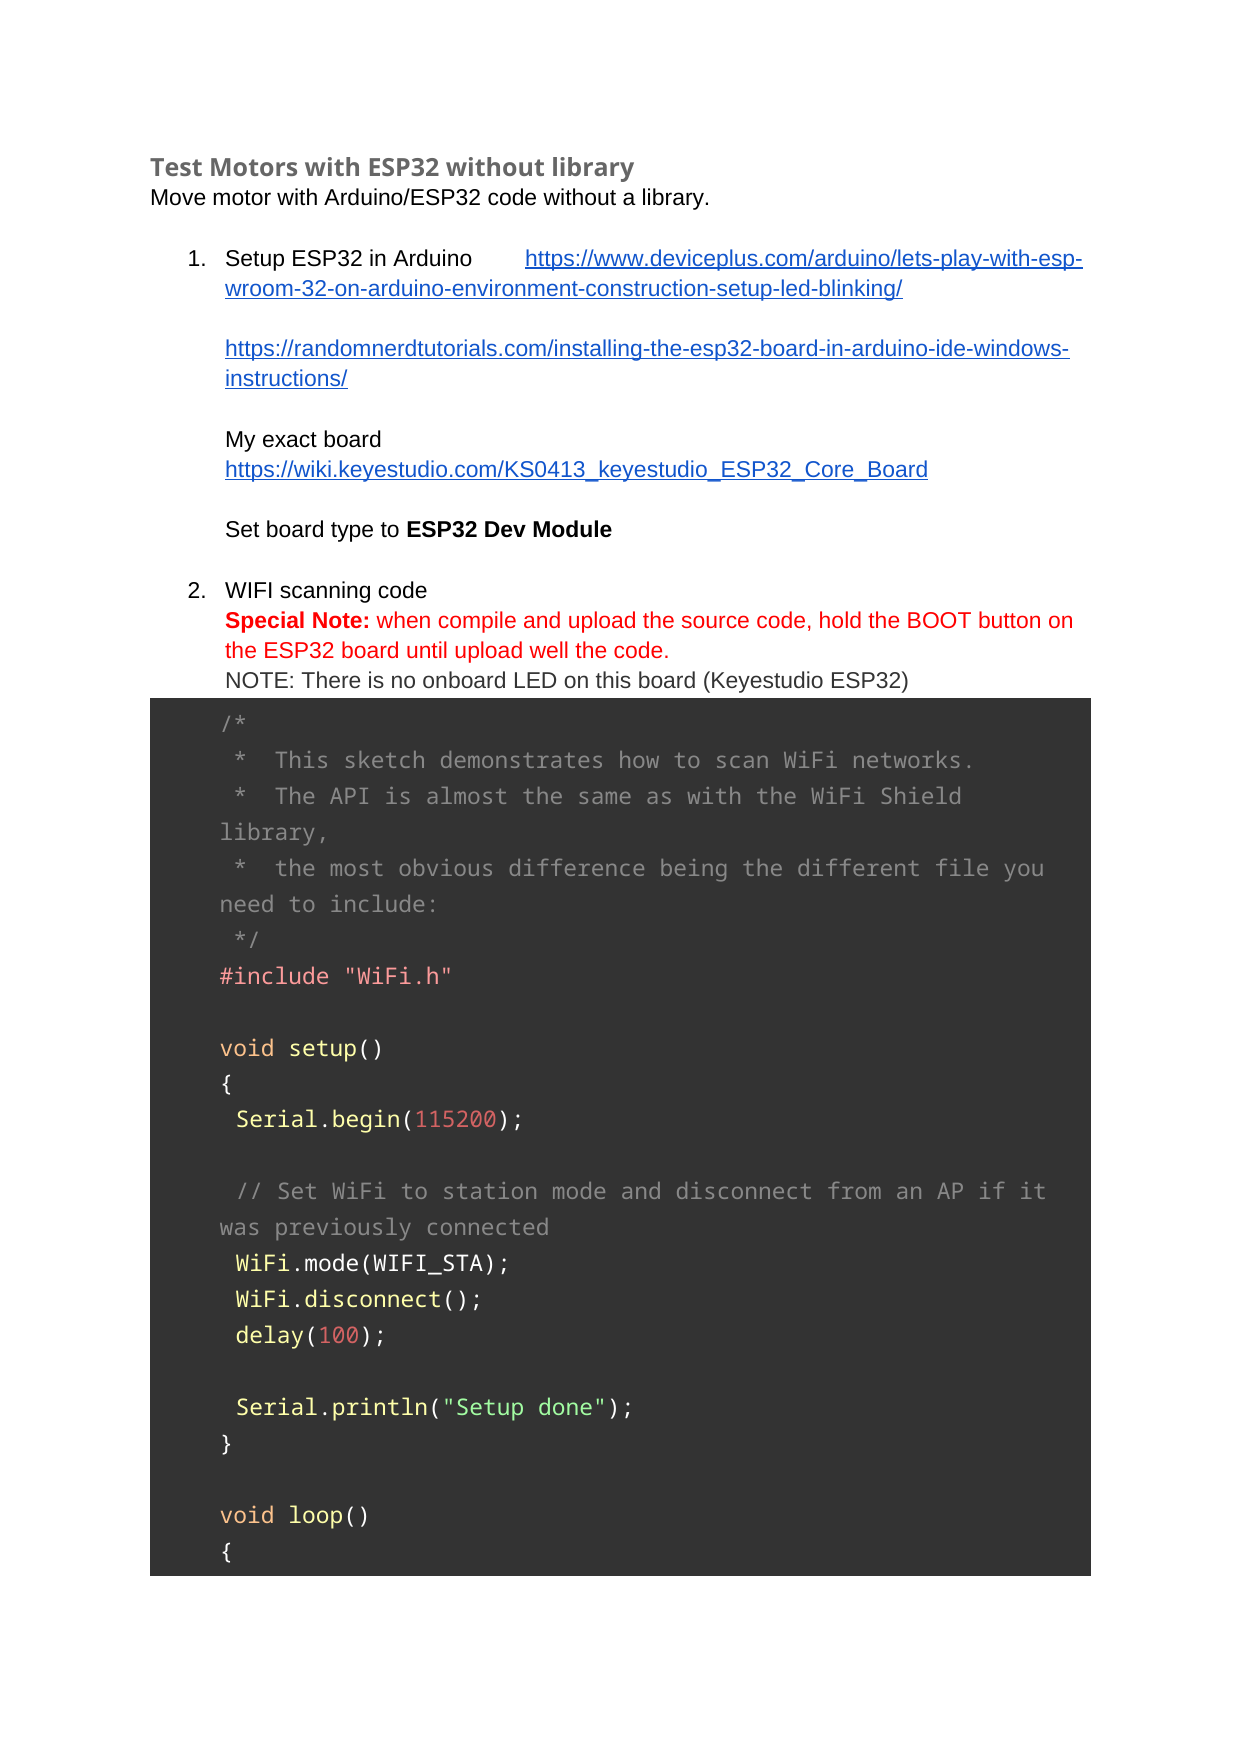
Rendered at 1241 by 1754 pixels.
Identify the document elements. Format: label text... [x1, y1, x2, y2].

text My exact board [150, 426, 1090, 452]
text NOTE: There is no onboard LED on this board (Keyestudio ESP32) [225, 667, 1090, 694]
subtitle Test Motors with ESP32 without library [150, 150, 1090, 184]
table_header /* * This sketch demonstrates how to scan WiFi networks. * The API is almost the same as with the WiFi Shield library, * the most obvious difference being the different file you need to include: */ #include "WiFi.h" void setup() { Serial.begin(115200); // Set WiFi to station mode and disconnect from an AP if it was previously connected WiFi.mode(WIFI_STA); WiFi.disconnect(); delay(100); Serial.println("Setup done"); } void loop() { [150, 698, 1091, 1576]
text Move motor with Arduino/ESP32 code without a library. [150, 184, 1090, 210]
text https://wiki.keyestudio.com/KS0413_keyestudio_ESP32_Core_Board [150, 456, 1090, 482]
text https://randomnerdtutorials.com/installing-the-esp32-board-in-arduino-ide-windows-instructions/ [225, 335, 1090, 392]
list Setup ESP32 in Arduino https://www.deviceplus.com/arduino/lets-play-with-esp-wroom-32-on-arduino-environment-construction-setup-led-blinking/ [187, 244, 1090, 301]
list WIFI scanning code Special Note: when compile and upload the source code, hold the BOOT button on the ESP32 board until upload well the code. [187, 577, 1090, 663]
text Set board type to ESP32 Dev Module [150, 516, 1090, 543]
